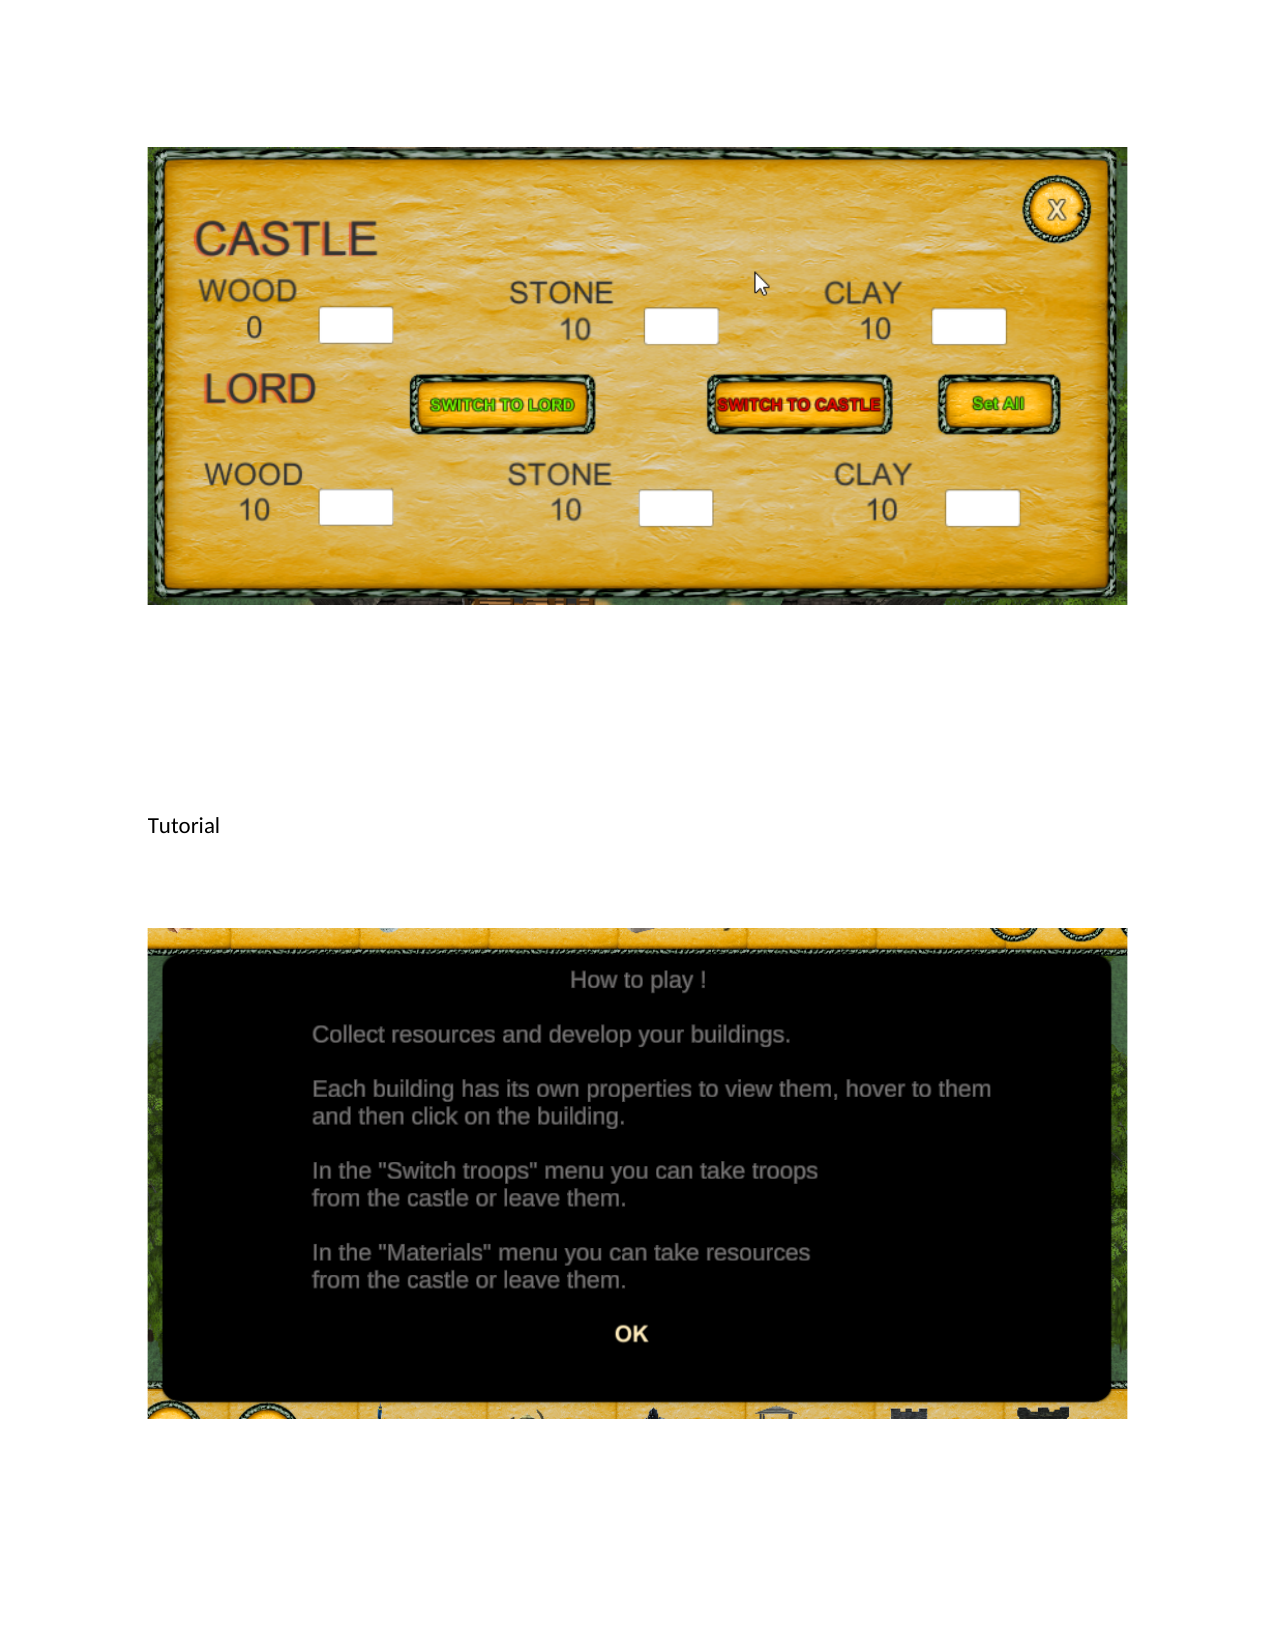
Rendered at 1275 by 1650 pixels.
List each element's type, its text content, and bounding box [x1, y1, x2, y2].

text Tutorial [148, 811, 1127, 839]
